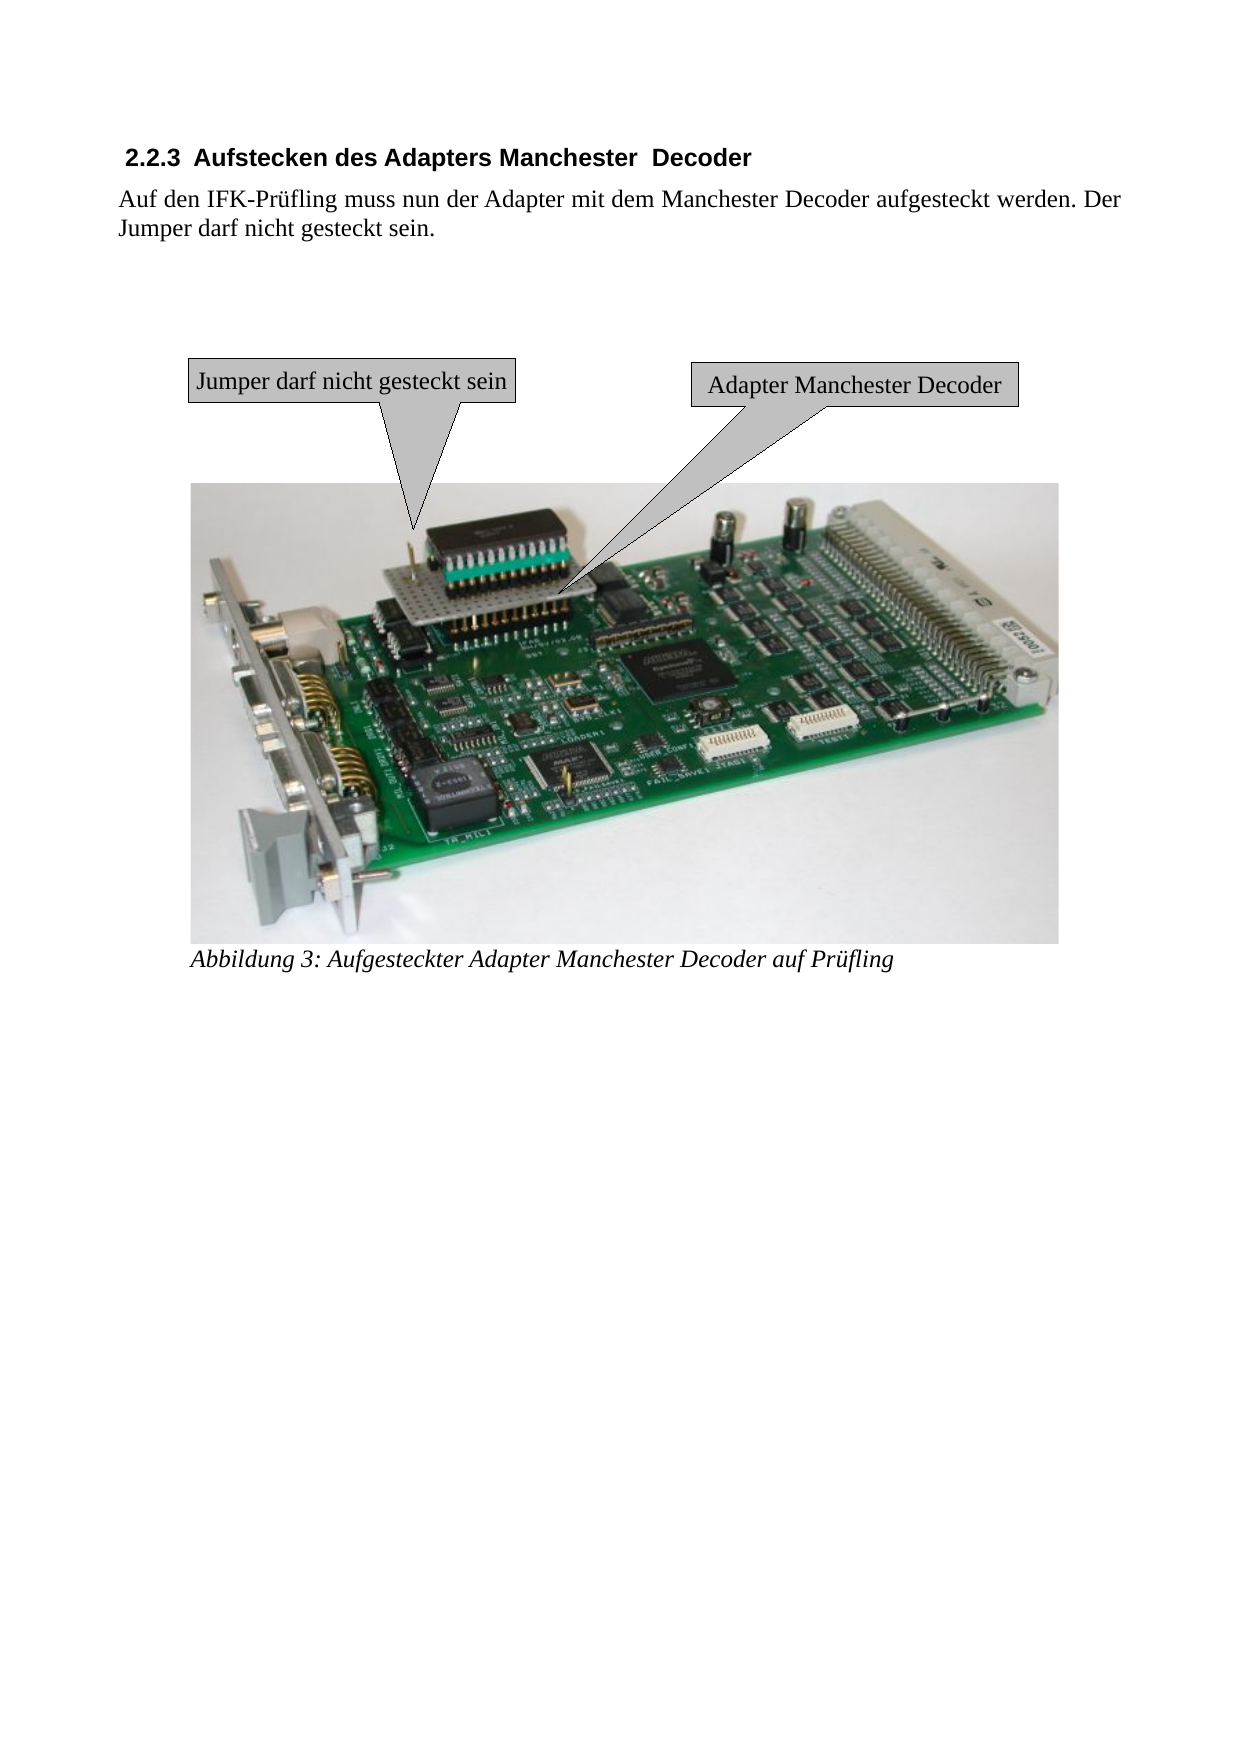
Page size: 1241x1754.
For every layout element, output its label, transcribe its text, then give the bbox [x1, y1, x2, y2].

text Auf den IFK-Prüfling muss nun der Adapter mit dem Manchester Decoder aufgesteckt werden. Der Jumper darf nicht gesteckt sein. [118, 184, 1122, 242]
subtitle Aufstecken des Adapters Manchester Decoder [118, 143, 1122, 172]
picture [190, 483, 1059, 944]
text Abbildung 3: Aufgesteckter Adapter Manchester Decoder auf Prüfling [190, 944, 1058, 972]
